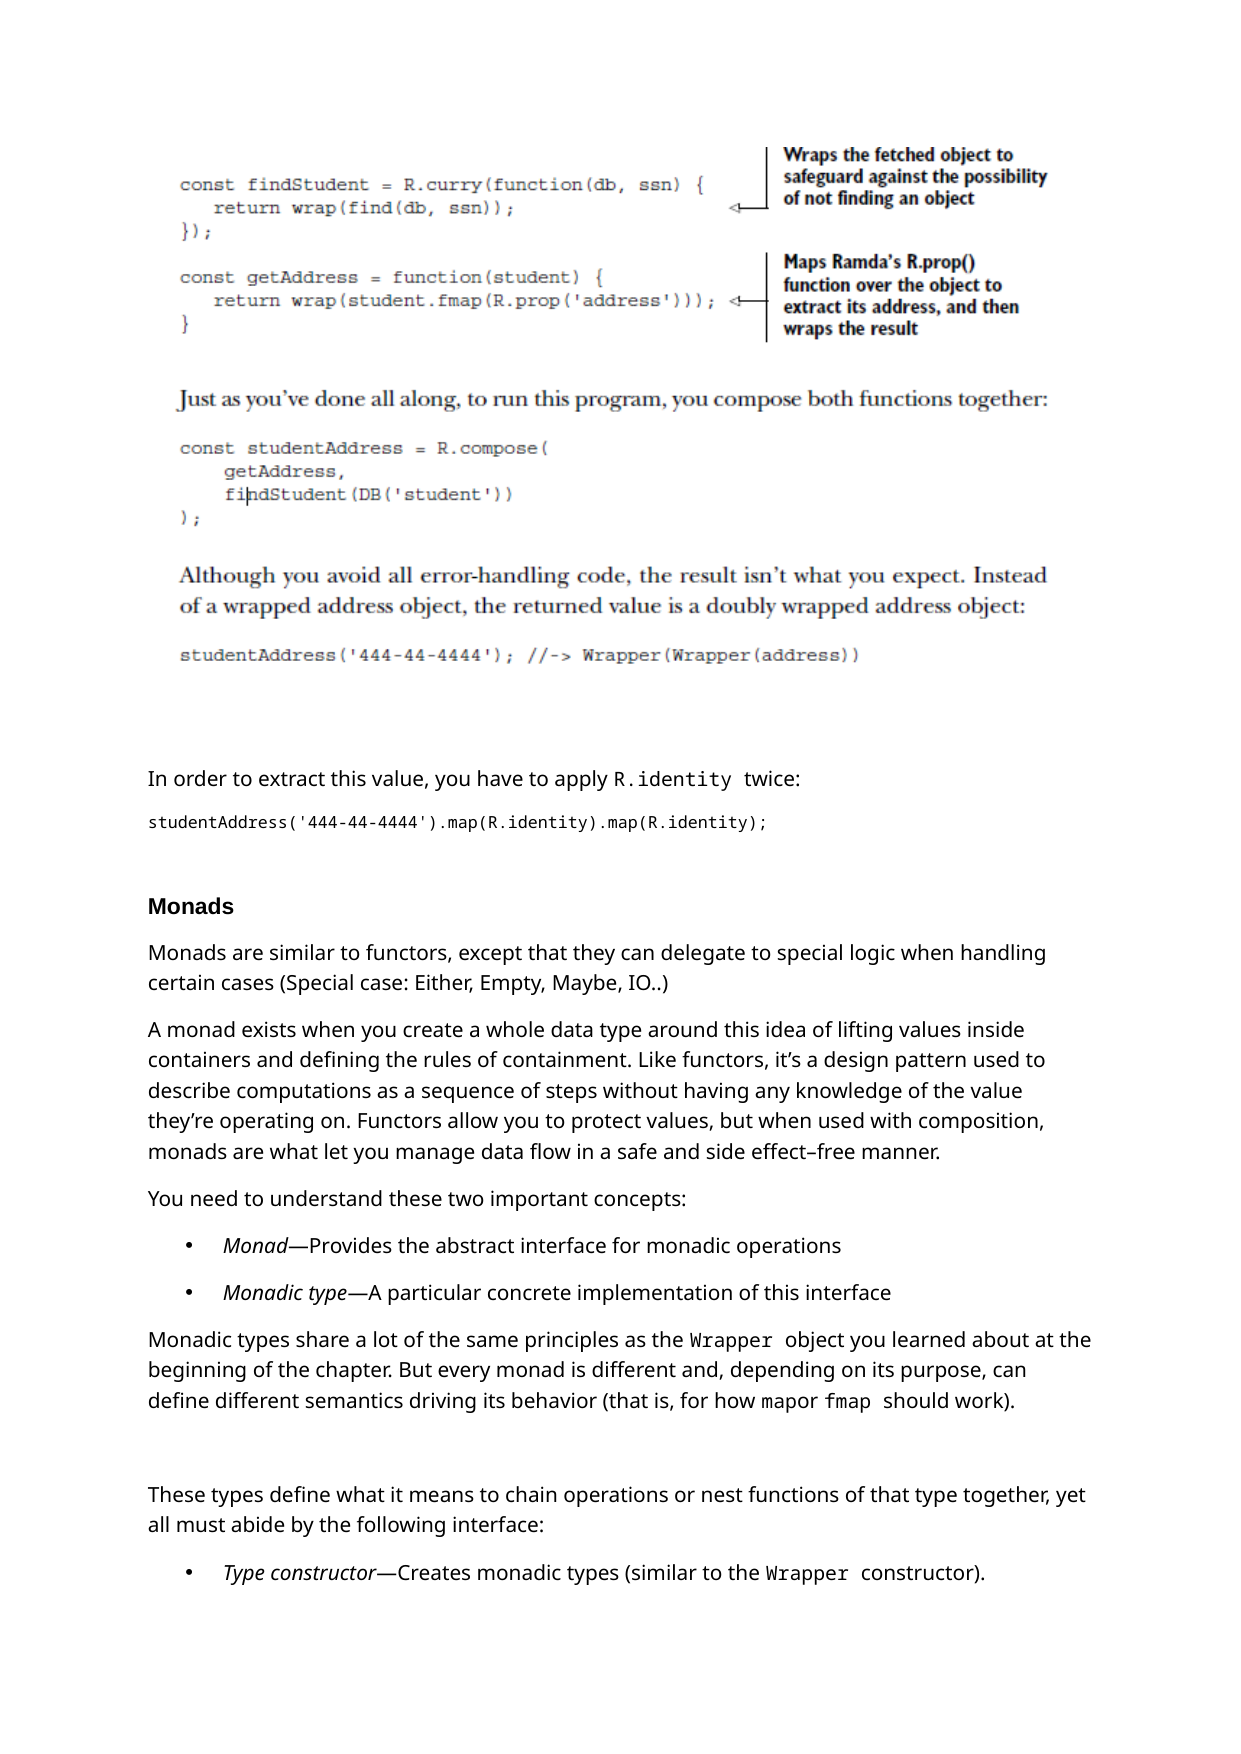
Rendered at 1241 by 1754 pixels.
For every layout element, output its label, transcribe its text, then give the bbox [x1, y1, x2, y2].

text You need to understand these two important concepts: [148, 1184, 1093, 1212]
list Monadic type—A particular concrete implementation of this interface [185, 1278, 1093, 1306]
text Monads [148, 893, 1093, 919]
text A monad exists when you create a whole data type around this idea of lifting values inside containers and defining the rules of containment. Like functors, it’s a design pattern used to describe computations as a sequence of steps without having any knowledge of the value they’re operating on. Functors allow you to protect values, but when used with composition, monads are what let you manage data flow in a safe and side effect–free manner. [148, 1015, 1093, 1165]
list Type constructor—Creates monadic types (similar to the Wrapper constructor). [185, 1558, 1093, 1586]
list Monad—Provides the abstract interface for monadic operations [185, 1231, 1093, 1259]
text These types define what it means to chain operations or nest functions of that type together, yet all must abide by the following interface: [148, 1480, 1093, 1539]
text studentAddress('444-44-4444').map(R.identity).map(R.identity); [148, 811, 1093, 834]
text Monadic types share a lot of the same principles as the Wrapper object you learned about at the beginning of the chapter. But every monad is different and, depending on its purpose, can define different semantics driving its behavior (that is, for how mapor fmap should work). [148, 1325, 1093, 1414]
text Monads are similar to functors, except that they can delegate to special logic when handling certain cases (Special case: Either, Empty, Maybe, IO..) [148, 938, 1093, 996]
text In order to extract this value, you have to apply R.identity twice: [148, 764, 1093, 792]
